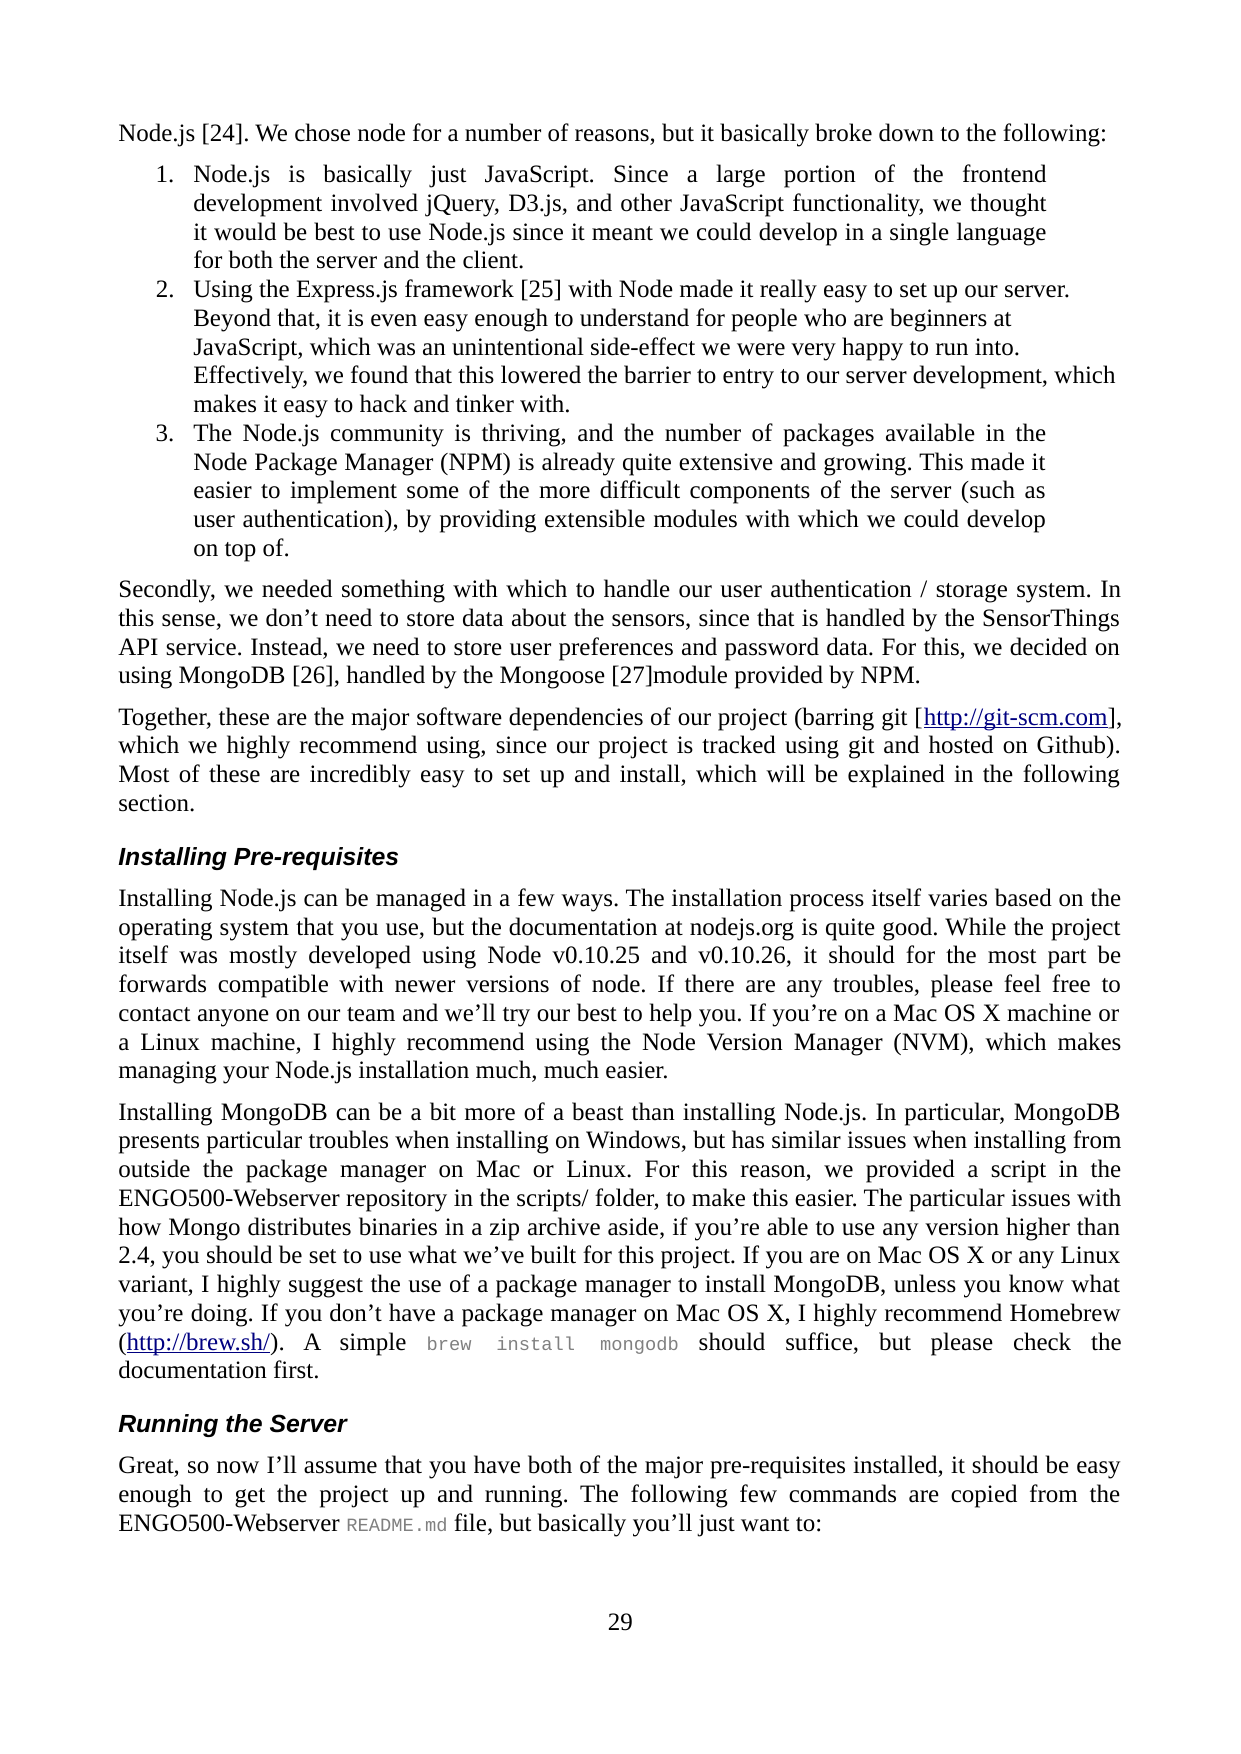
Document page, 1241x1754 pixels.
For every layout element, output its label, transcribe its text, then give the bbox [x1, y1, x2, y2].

list Node.js is basically just JavaScript. Since a large portion of the frontend development involved jQuery, D3.js, and other JavaScript functionality, we thought it would be best to use Node.js since it meant we could develop in a single language for both the server and the client. [155, 159, 1047, 274]
text Great, so now I’ll assume that you have both of the major pre-requisites installed, it should be easy enough to get the project up and running. The following few commands are copied from the ENGO500-Webserver README.md file, but basically you’ll just want to: [118, 1450, 1122, 1537]
text Secondly, we needed something with which to handle our user authentication / storage system. In this sense, we don’t need to store data about the sensors, since that is handled by the SensorThings API service. Instead, we need to store user preferences and password data. For this, we decided on using MongoDB [26], handled by the Mongoose [27]module provided by NPM. [118, 574, 1122, 689]
subtitle Running the Server [118, 1409, 1122, 1438]
text Node.js [24]. We chose node for a number of reasons, but it basically broke down to the following: [118, 118, 1122, 147]
list Using the Express.js framework [25] with Node made it really easy to set up our server. Beyond that, it is even easy enough to understand for people who are beginners at JavaScript, which was an unintentional side-effect we were very happy to run into. Effectively, we found that this lowered the barrier to entry to our server development, which makes it easy to hack and tinker with. [156, 274, 1122, 418]
subtitle Installing Pre-requisites [118, 842, 1122, 870]
text Installing Node.js can be managed in a few ways. The installation process itself varies based on the operating system that you use, but the documentation at nodejs.org is quite good. While the project itself was mostly developed using Node v0.10.25 and v0.10.26, it should for the most part be forwards compatible with newer versions of node. If there are any troubles, please feel free to contact anyone on our team and we’ll try our best to help you. If you’re on a Mac OS X machine or a Linux machine, I highly recommend using the Node Version Manager (NVM), which makes managing your Node.js installation much, much easier. [118, 883, 1122, 1084]
text Installing MongoDB can be a bit more of a beast than installing Node.js. In particular, MongoDB presents particular troubles when installing on Windows, but has similar issues when installing from outside the package manager on Mac or Linux. For this reason, we provided a script in the ENGO500-Webserver repository in the scripts/ folder, to make this easier. The particular issues with how Mongo distributes binaries in a zip archive aside, if you’re able to use any version higher than 2.4, you should be set to use what we’ve built for this project. If you are on Mac OS X or any Linux variant, I highly suggest the use of a package manager to install MongoDB, unless you know what you’re doing. If you don’t have a package manager on Mac OS X, I highly recommend Homebrew (http://brew.sh/). A simple brew install mongodb should suffice, but please check the documentation first. [118, 1097, 1122, 1384]
text Together, these are the major software dependencies of our project (barring git [http://git-scm.com], which we highly recommend using, since our project is tracked using git and hosted on Github). Most of these are incredibly easy to set up and install, which will be explained in the following section. [118, 702, 1122, 817]
list The Node.js community is thriving, and the number of packages available in the Node Package Manager (NPM) is already quite extensive and growing. This made it easier to implement some of the more difficult components of the server (such as user authentication), by providing extensible modules with which we could develop on top of. [155, 418, 1047, 562]
